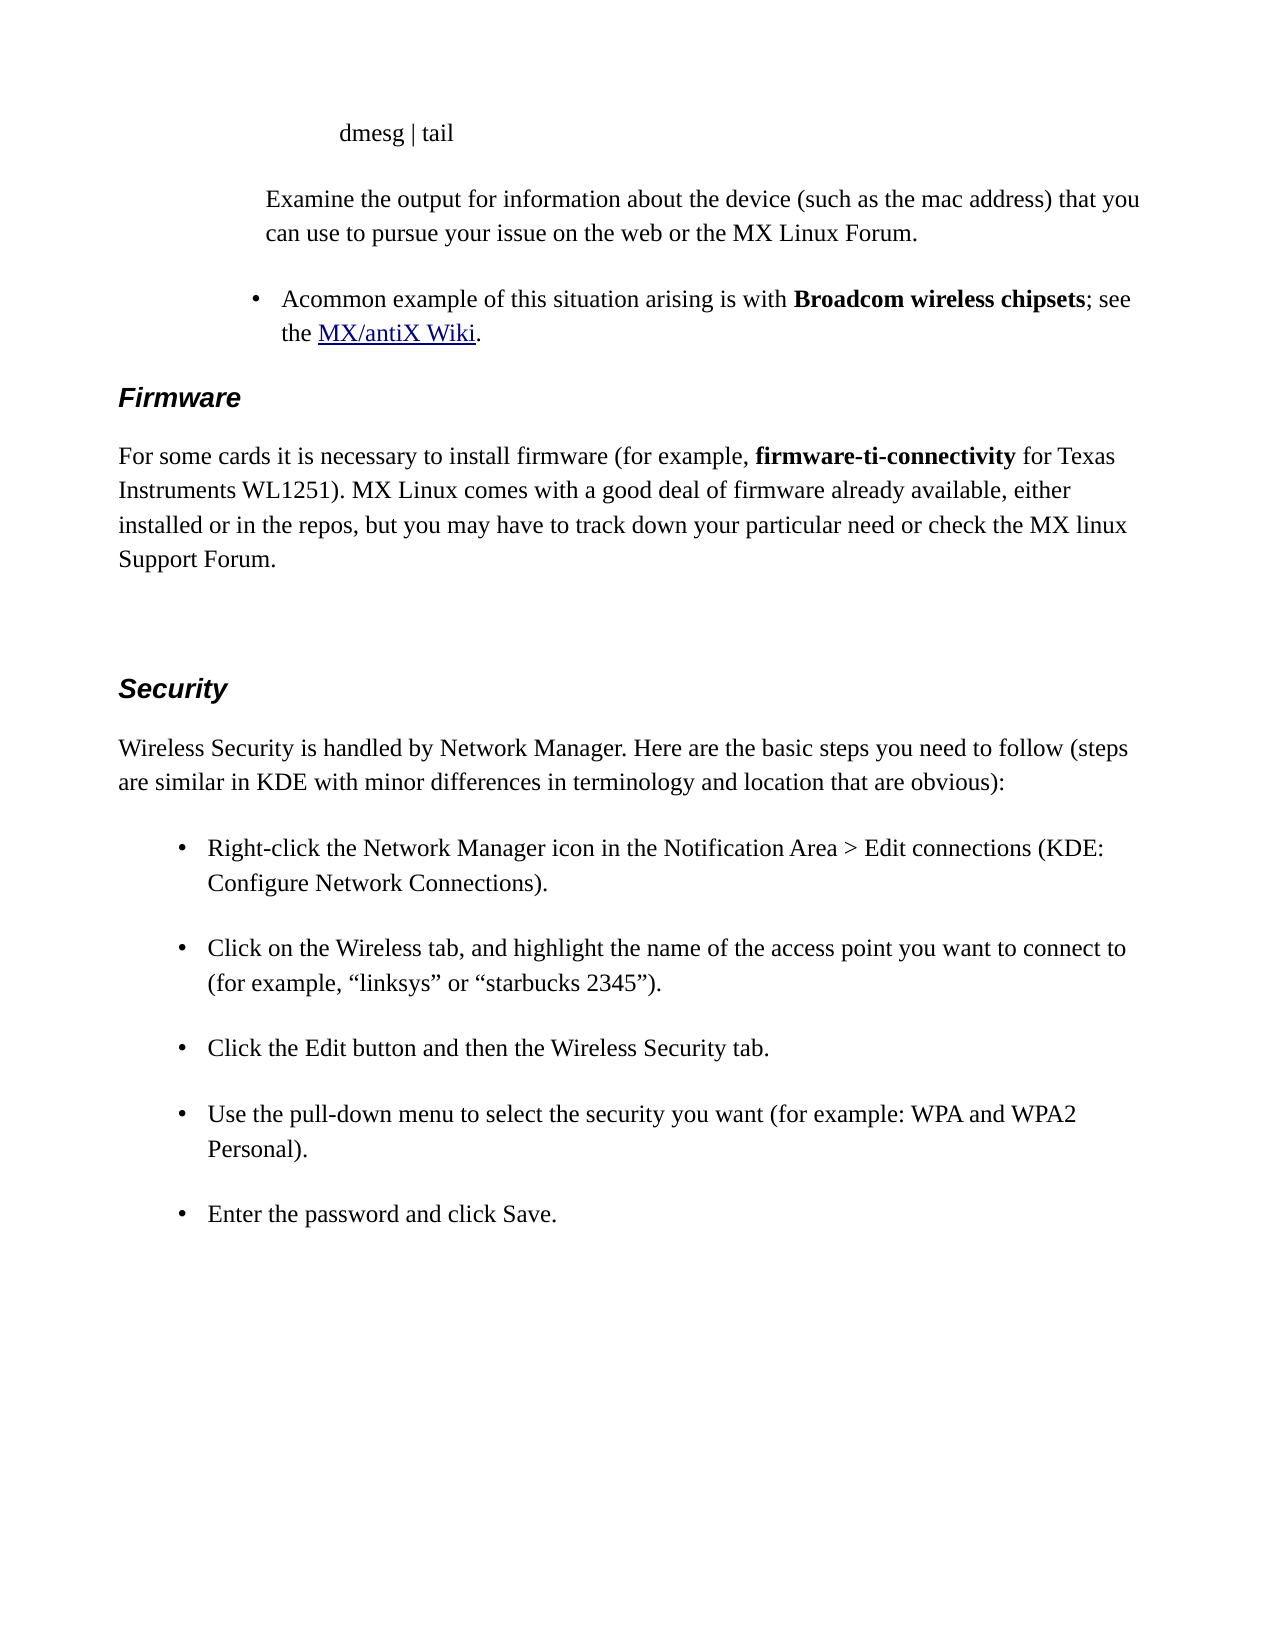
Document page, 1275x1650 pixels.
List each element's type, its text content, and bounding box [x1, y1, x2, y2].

list Enter the password and click Save. [178, 1199, 1141, 1228]
list Examine the output for information about the device (such as the mac address) that you can use to pursue your issue on the web or the MX Linux Forum. [236, 184, 1157, 247]
text For some cards it is necessary to install firmware (for example, firmware-ti-connectivity for Texas Instruments WL1251). MX Linux comes with a good deal of firmware already available, either installed or in the repos, but you may have to track down your particular need or check the MX linux Support Forum. [118, 441, 1157, 573]
list Right-click the Network Manager icon in the Notification Area > Edit connections (KDE: Configure Network Connections). [178, 833, 1141, 896]
list Click the Edit button and then the Wireless Security tab. [178, 1033, 1141, 1062]
list Acommon example of this situation arising is with Broadcom wireless chipsets; see the MX/antiX Wiki. [252, 284, 1141, 347]
subtitle Firmware [118, 381, 1157, 413]
subtitle Security [118, 673, 1157, 705]
list Click on the Wireless tab, and highlight the name of the access point you want to connect to (for example, “linksys” or “starbucks 2345”). [178, 933, 1141, 997]
list Use the pull-down menu to select the security you want (for example: WPA and WPA2 Personal). [178, 1099, 1141, 1162]
text Wireless Security is handled by Network Manager. Here are the basic steps you need to follow (steps are similar in KDE with minor differences in terminology and location that are obvious): [118, 733, 1157, 796]
list dmesg | tail [309, 118, 1157, 147]
